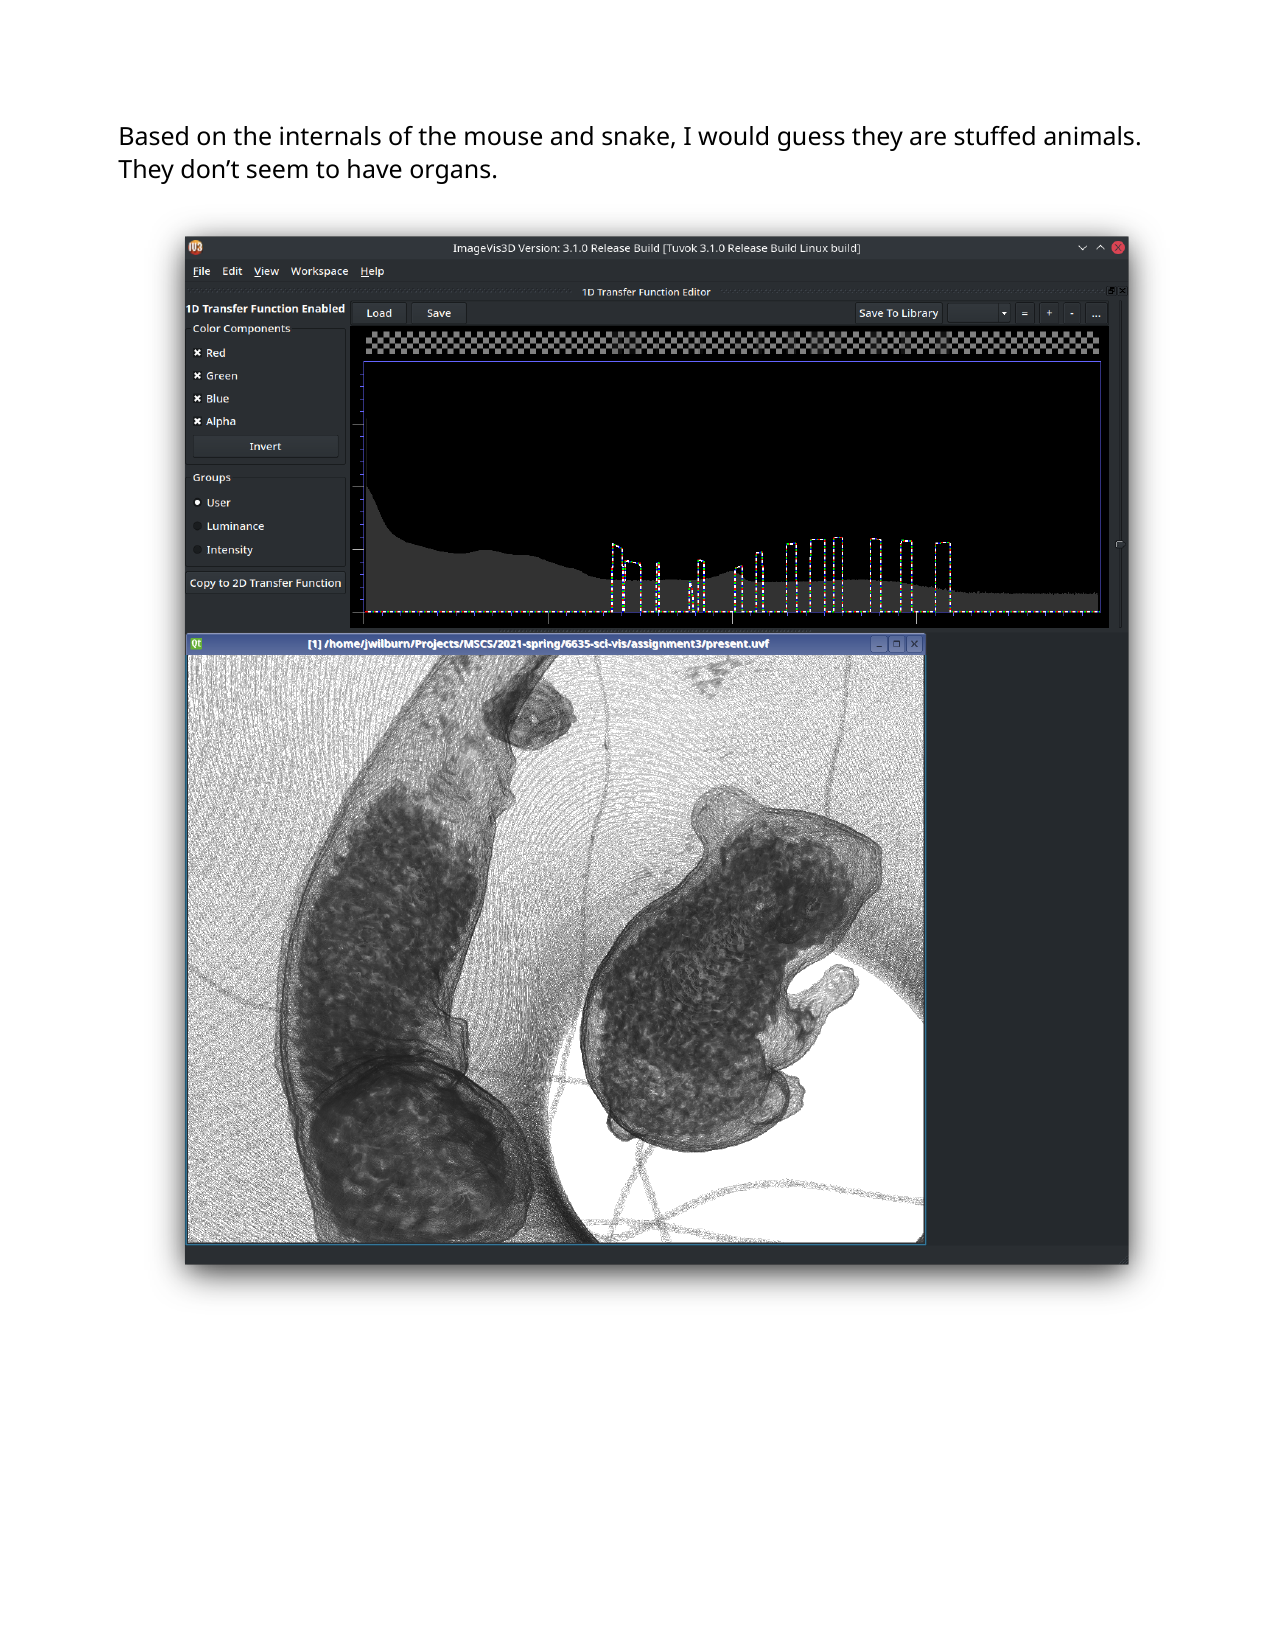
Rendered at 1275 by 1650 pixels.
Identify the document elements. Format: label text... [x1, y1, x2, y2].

text Based on the internals of the mouse and snake, I would guess they are stuffed animals. They don’t seem to have organs. [118, 118, 1157, 186]
picture [137, 197, 1176, 1321]
